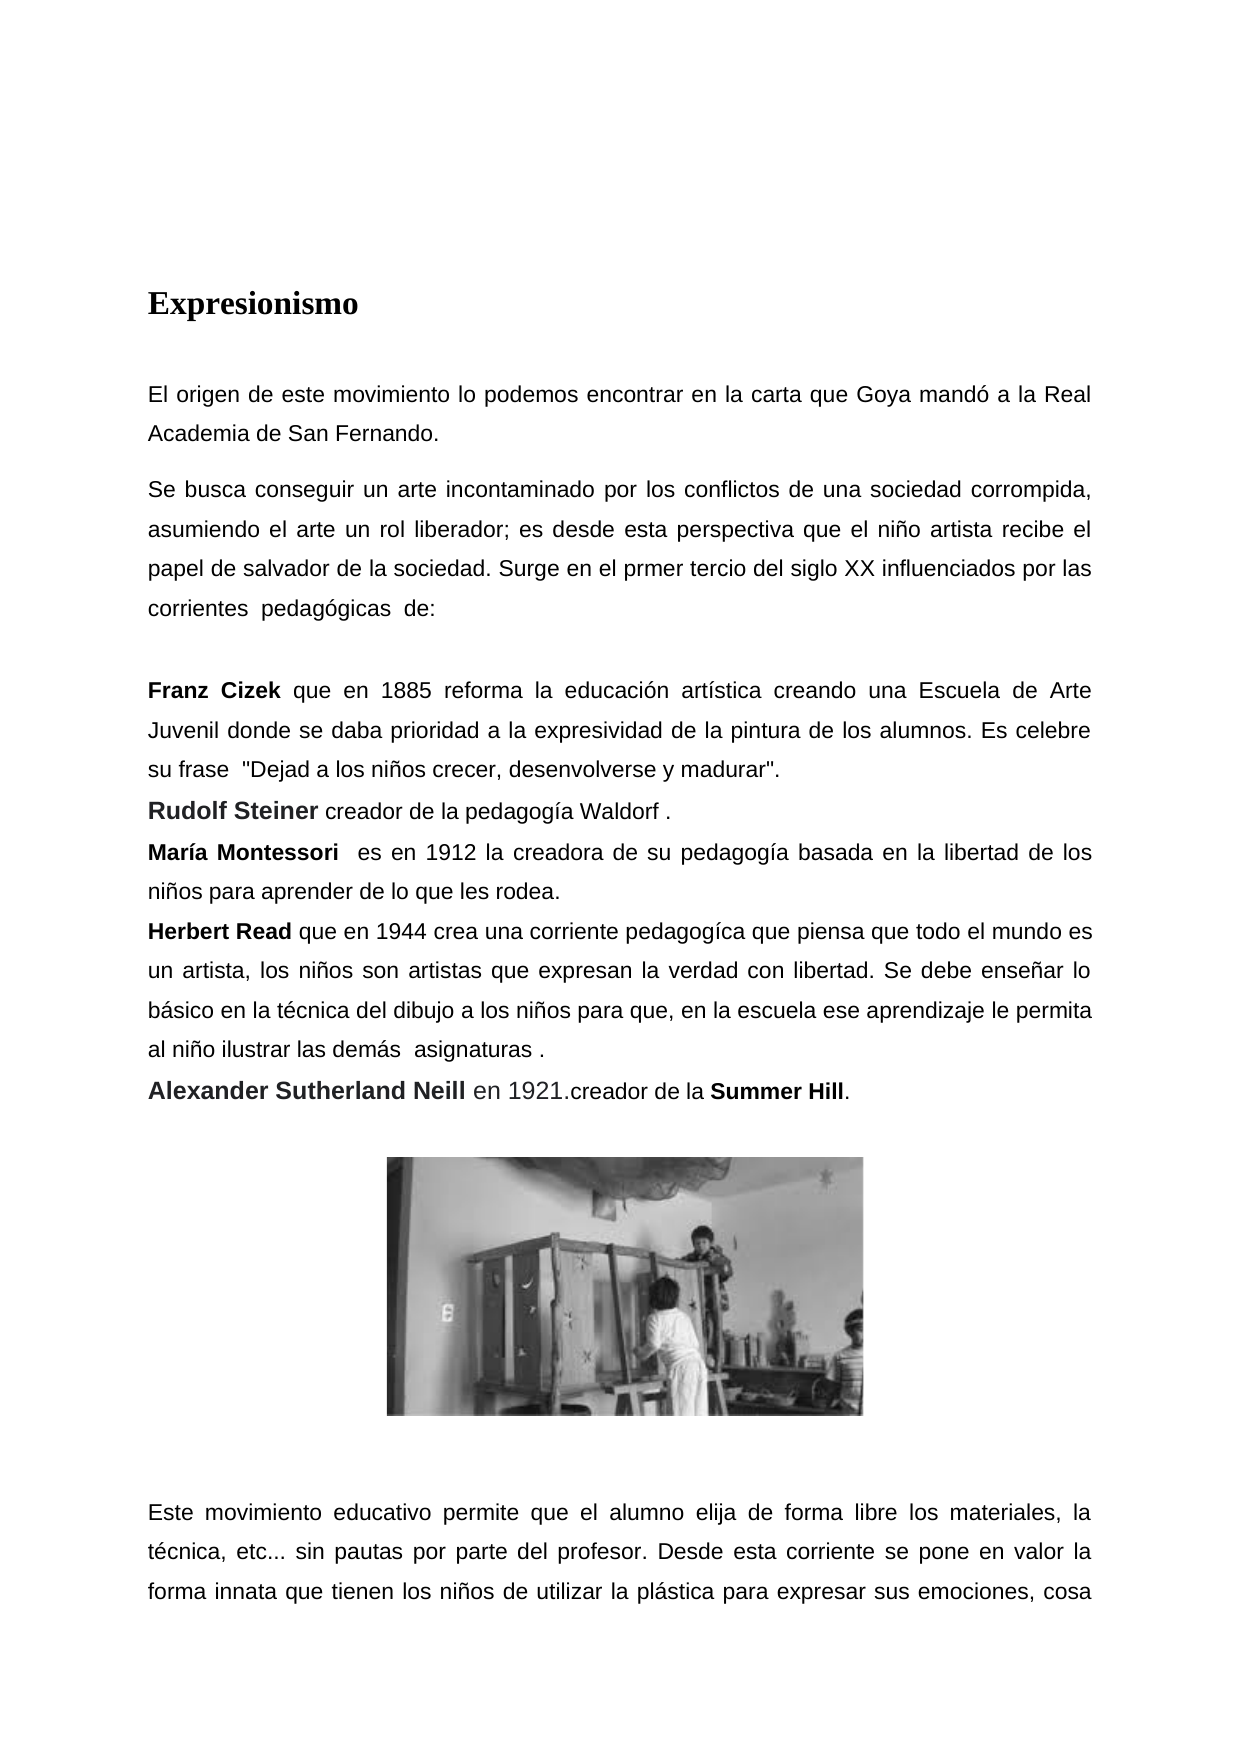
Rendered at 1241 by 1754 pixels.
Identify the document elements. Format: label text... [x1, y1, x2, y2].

text Alexander Sutherland Neill en 1921.creador de la Summer Hill. [148, 1076, 1093, 1104]
text Rudolf Steiner creador de la pedagogía Waldorf . [148, 796, 1093, 824]
text Herbert Read que en 1944 crea una corriente pedagogíca que piensa que todo el mundo es un artista, los niños son artistas que expresan la verdad con libertad. Se debe enseñar lo básico en la técnica del dibujo a los niños para que, en la escuela ese aprendizaje le permita al niño ilustrar las demás asignaturas . [148, 918, 1093, 1063]
text Se busca conseguir un arte incontaminado por los conflictos de una sociedad corrompida, asumiendo el arte un rol liberador; es desde esta perspectiva que el niño artista recibe el papel de salvador de la sociedad. Surge en el prmer tercio del siglo XX influenciados por las corrientes pedagógicas de: [148, 476, 1093, 621]
picture [386, 1157, 864, 1416]
text Franz Cizek que en 1885 reforma la educación artística creando una Escuela de Arte Juvenil donde se daba prioridad a la expresividad de la pintura de los alumnos. Es celebre su frase "Dejad a los niños crecer, desenvolverse y madurar". [148, 677, 1093, 783]
text Este movimiento educativo permite que el alumno elija de forma libre los materiales, la técnica, etc... sin pautas por parte del profesor. Desde esta corriente se pone en valor la forma innata que tienen los niños de utilizar la plástica para expresar sus emociones, cosa [148, 1499, 1093, 1604]
text Expresionismo [148, 284, 1093, 322]
text El origen de este movimiento lo podemos encontrar en la carta que Goya mandó a la Real Academia de San Fernando. [148, 381, 1093, 446]
text María Montessori es en 1912 la creadora de su pedagogía basada en la libertad de los niños para aprender de lo que les rodea. [148, 839, 1093, 905]
